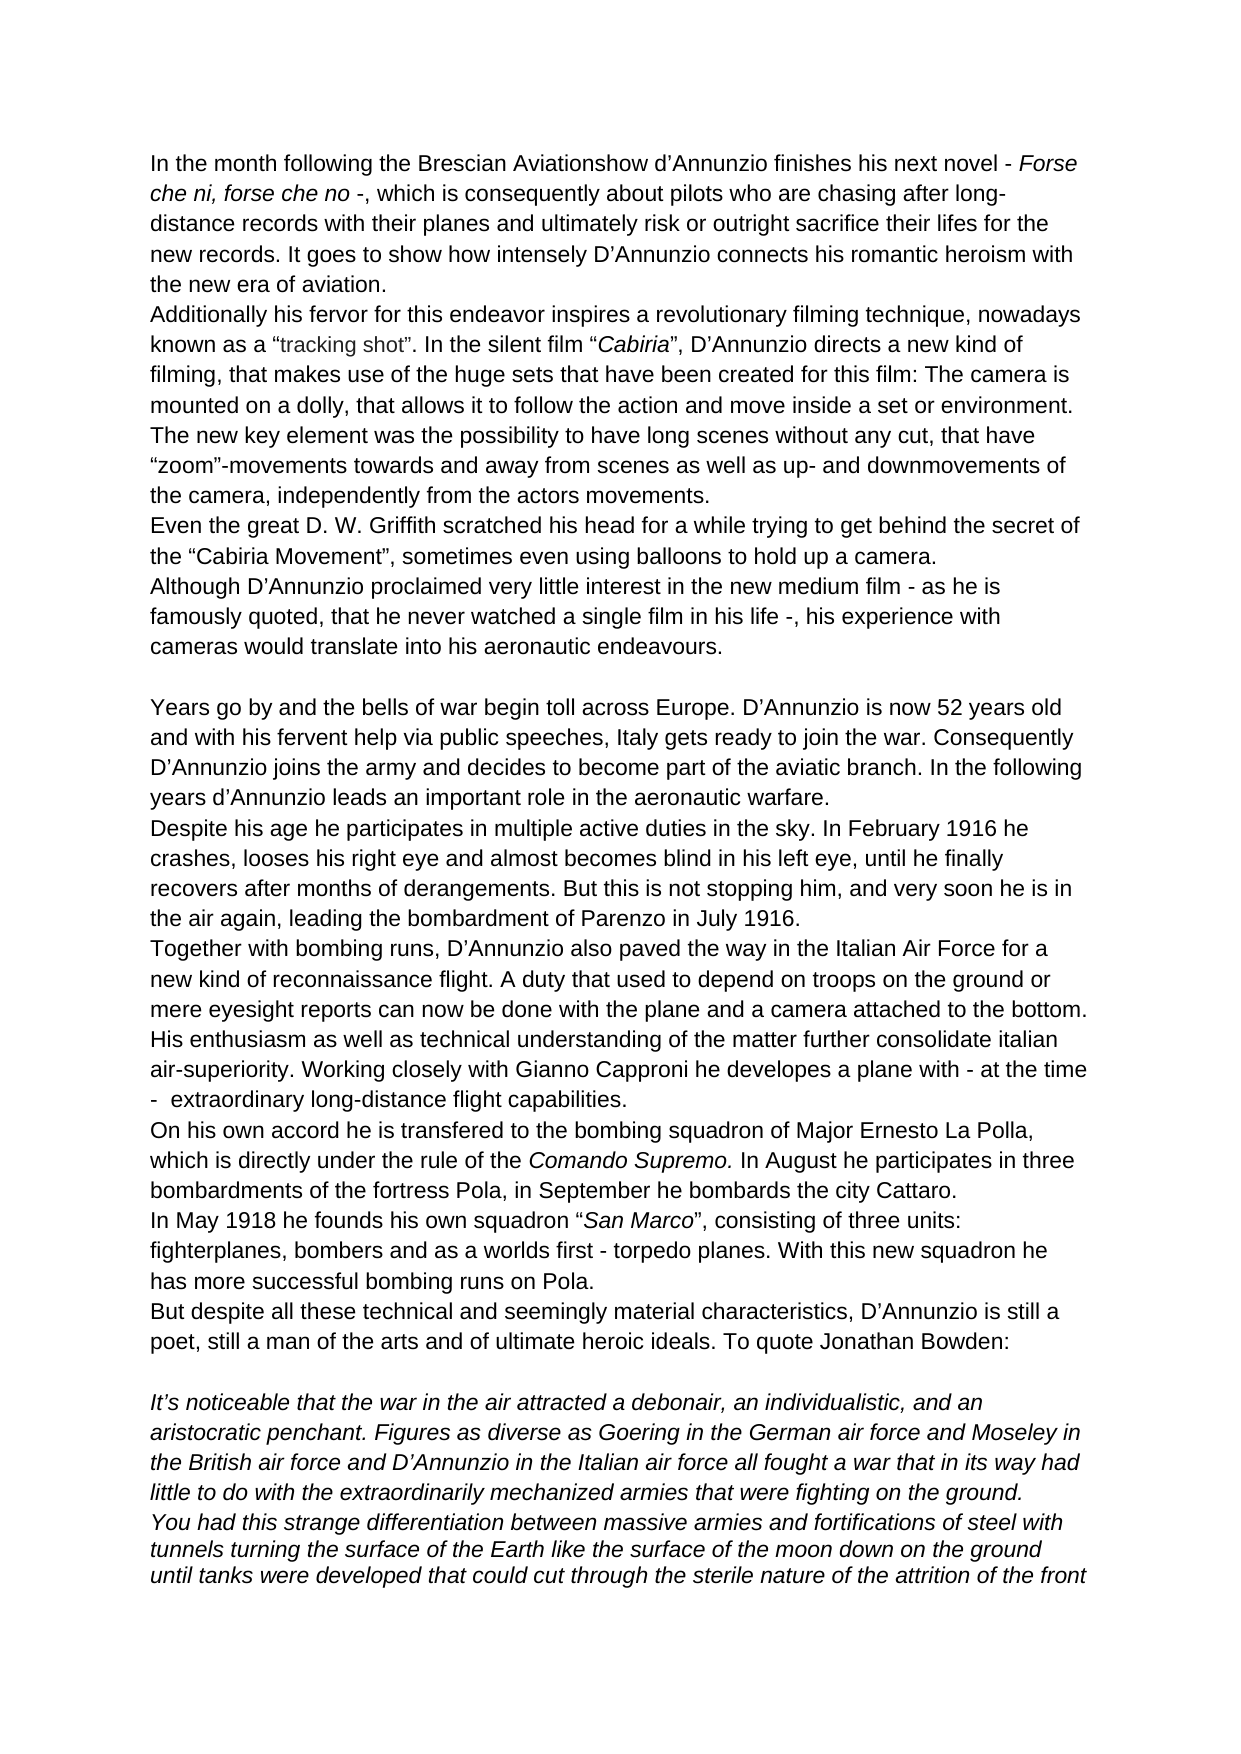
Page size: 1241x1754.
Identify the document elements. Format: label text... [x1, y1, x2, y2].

text Although D’Annunzio proclaimed very little interest in the new medium film - as he is famously quoted, that he never watched a single film in his life -, his experience with cameras would translate into his aeronautic endeavours. [150, 573, 1090, 660]
text But despite all these technical and seemingly material characteristics, D’Annunzio is still a poet, still a man of the arts and of ultimate heroic ideals. To quote Jonathan Bowden: [150, 1298, 1090, 1354]
text Years go by and the bells of war begin toll across Europe. D’Annunzio is now 52 years old and with his fervent help via public speeches, Italy gets ready to join the war. Consequently D’Annunzio joins the army and decides to become part of the aviatic branch. In the following years d’Annunzio leads an important role in the aeronautic warfare. [150, 694, 1090, 811]
text You had this strange differentiation between massive armies and fortifications of steel with tunnels turning the surface of the Earth like the surface of the moon down on the ground until tanks were developed that could cut through the sterile nature of the attrition of the front [150, 1509, 1090, 1588]
text It’s noticeable that the war in the air attracted a debonair, an individualistic, and an aristocratic penchant. Figures as diverse as Goering in the German air force and Moseley in the British air force and D’Annunzio in the Italian air force all fought a war that in its way had little to do with the extraordinarily mechanized armies that were fighting on the ground. [150, 1388, 1090, 1506]
text Together with bombing runs, D’Annunzio also paved the way in the Italian Air Force for a new kind of reconnaissance flight. A duty that used to depend on troops on the ground or mere eyesight reports can now be done with the plane and a camera attached to the bottom. His enthusiasm as well as technical understanding of the matter further consolidate italian air-superiority. Working closely with Gianno Capproni he developes a plane with - at the time - extraordinary long-distance flight capabilities. [150, 935, 1090, 1113]
text In May 1918 he founds his own squadron “San Marco”, consisting of three units: fighterplanes, bombers and as a worlds first - torpedo planes. With this new squadron he has more successful bombing runs on Pola. [150, 1207, 1090, 1294]
text In the month following the Brescian Aviationshow d’Annunzio finishes his next novel - Forse che ni, forse che no -, which is consequently about pilots who are chasing after long-distance records with their planes and ultimately risk or outright sacrifice their lifes for the new records. It goes to show how intensely D’Annunzio connects his romantic heroism with the new era of aviation. [150, 150, 1090, 297]
text Despite his age he participates in multiple active duties in the sky. In February 1916 he crashes, looses his right eye and almost becomes blind in his left eye, until he finally recovers after months of derangements. But this is not stopping him, and very soon he is in the air again, leading the bombardment of Parenzo in July 1916. [150, 814, 1090, 932]
text On his own accord he is transfered to the bombing squadron of Major Ernesto La Polla, which is directly under the rule of the Comando Supremo. In August he participates in three bombardments of the fortress Pola, in September he bombards the city Cattaro. [150, 1117, 1090, 1203]
text Additionally his fervor for this endeavor inspires a revolutionary filming technique, nowadays known as a “tracking shot”. In the silent film “Cabiria”, D’Annunzio directs a new kind of filming, that makes use of the huge sets that have been created for this film: The camera is mounted on a dolly, that allows it to follow the action and move inside a set or environment. The new key element was the possibility to have long scenes without any cut, that have “zoom”-movements towards and away from scenes as well as up- and downmovements of the camera, independently from the actors movements. [150, 301, 1090, 509]
text Even the great D. W. Griffith scratched his head for a while trying to get behind the secret of the “Cabiria Movement”, sometimes even using balloons to hold up a camera. [150, 512, 1090, 569]
